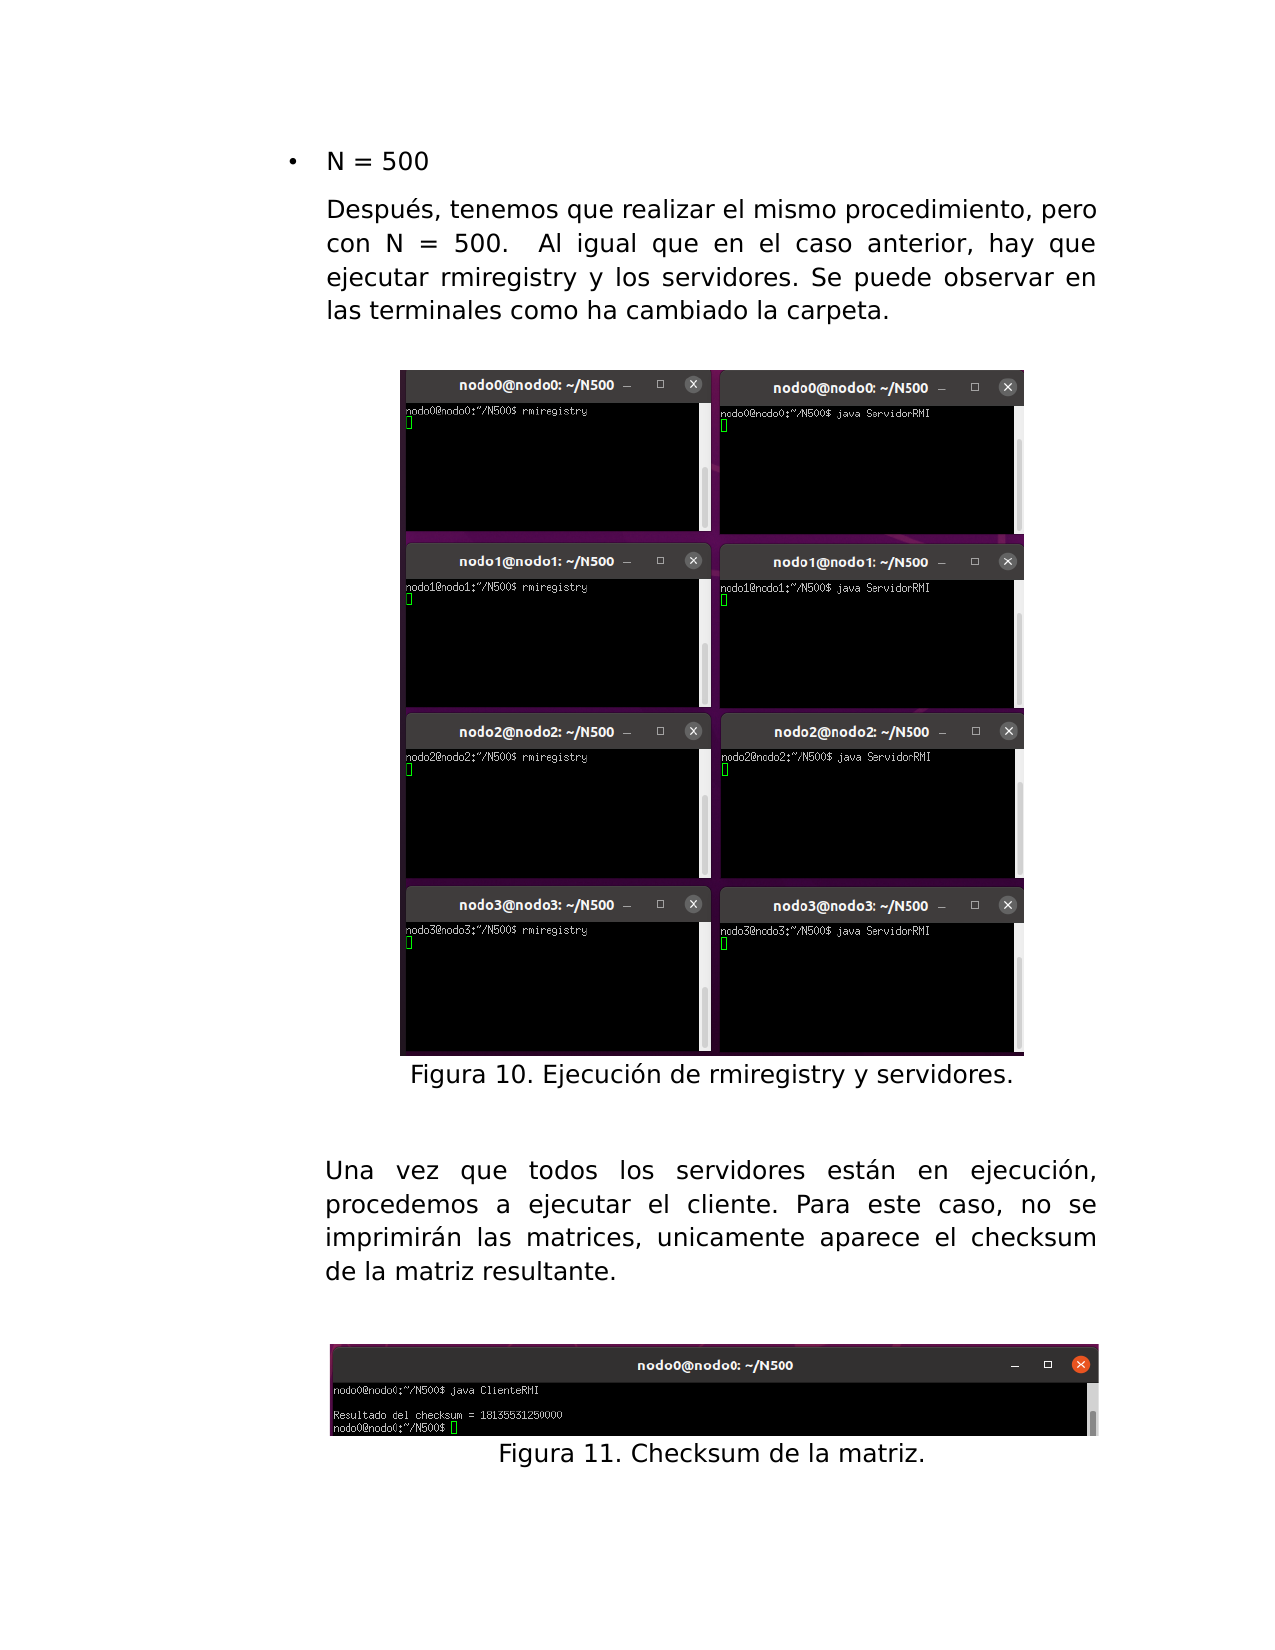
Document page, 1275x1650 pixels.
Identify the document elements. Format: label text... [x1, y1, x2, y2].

list Figura 11. Checksum de la matriz. [288, 1353, 1098, 1469]
picture [400, 370, 455, 1056]
list Figura 10. Ejecución de rmiregistry y servidores. [288, 585, 1098, 1089]
list N = 500 [288, 148, 1098, 177]
list Después, tenemos que realizar el mismo procedimiento, pero con N = 500. Al igual que en el caso anterior, hay que ejecutar rmiregistry y los servidores. Se puede observar en las terminales como ha cambiado la carpeta. [288, 196, 1098, 326]
picture [585, 1344, 1099, 1407]
text Una vez que todos los servidores están en ejecución, procedemos a ejecutar el cliente. Para este caso, no se imprimirán las matrices, unicamente aparece el checksum de la matriz resultante. [325, 1156, 1098, 1286]
